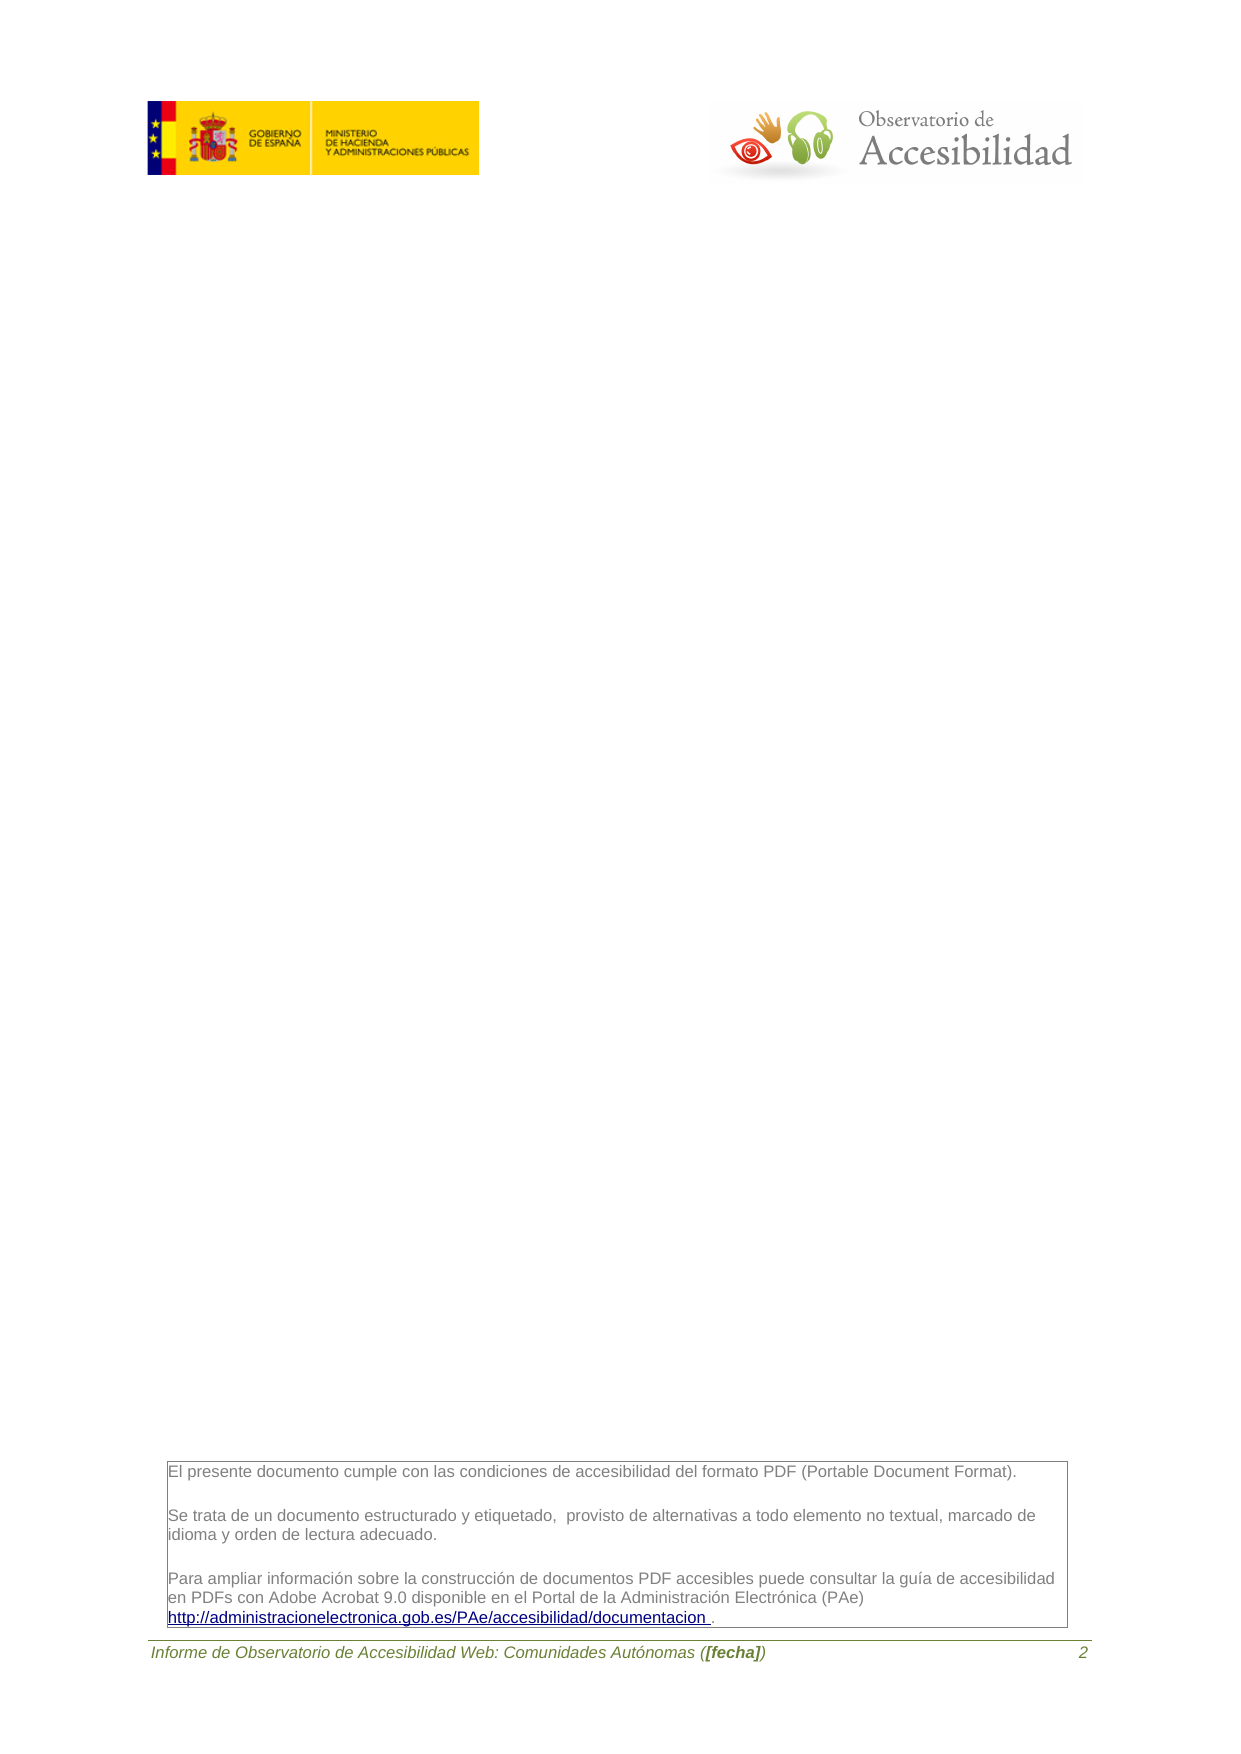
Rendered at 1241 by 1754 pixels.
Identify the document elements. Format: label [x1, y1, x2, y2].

picture [147, 101, 479, 175]
picture [710, 102, 1086, 185]
